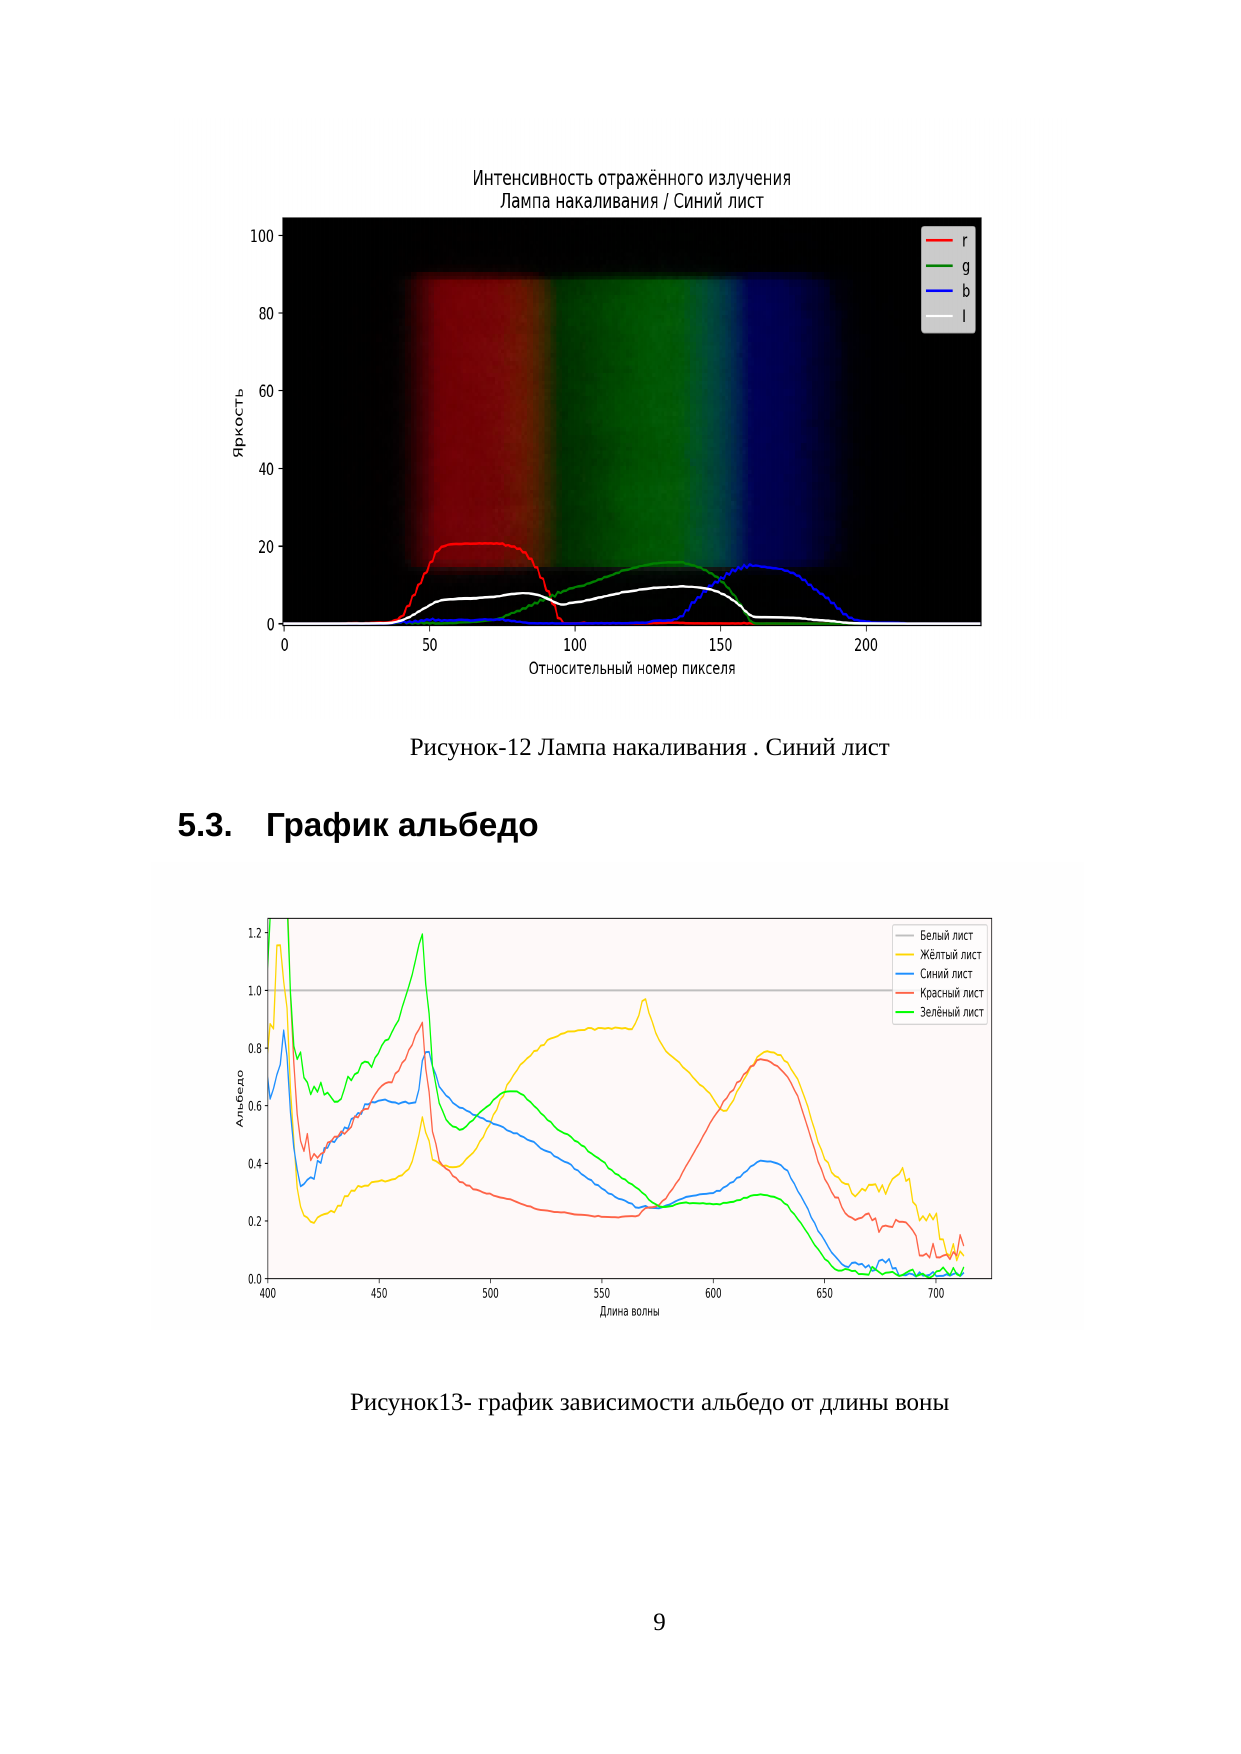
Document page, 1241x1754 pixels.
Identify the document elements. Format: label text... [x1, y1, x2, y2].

subtitle График альбедо [118, 805, 1122, 843]
text Рисунок13- график зависимости альбедо от длины воны [118, 1387, 1122, 1415]
text Рисунок-12 Лампа накаливания . Синий лист [118, 161, 1122, 761]
picture [170, 118, 1071, 719]
picture [151, 862, 1085, 1330]
